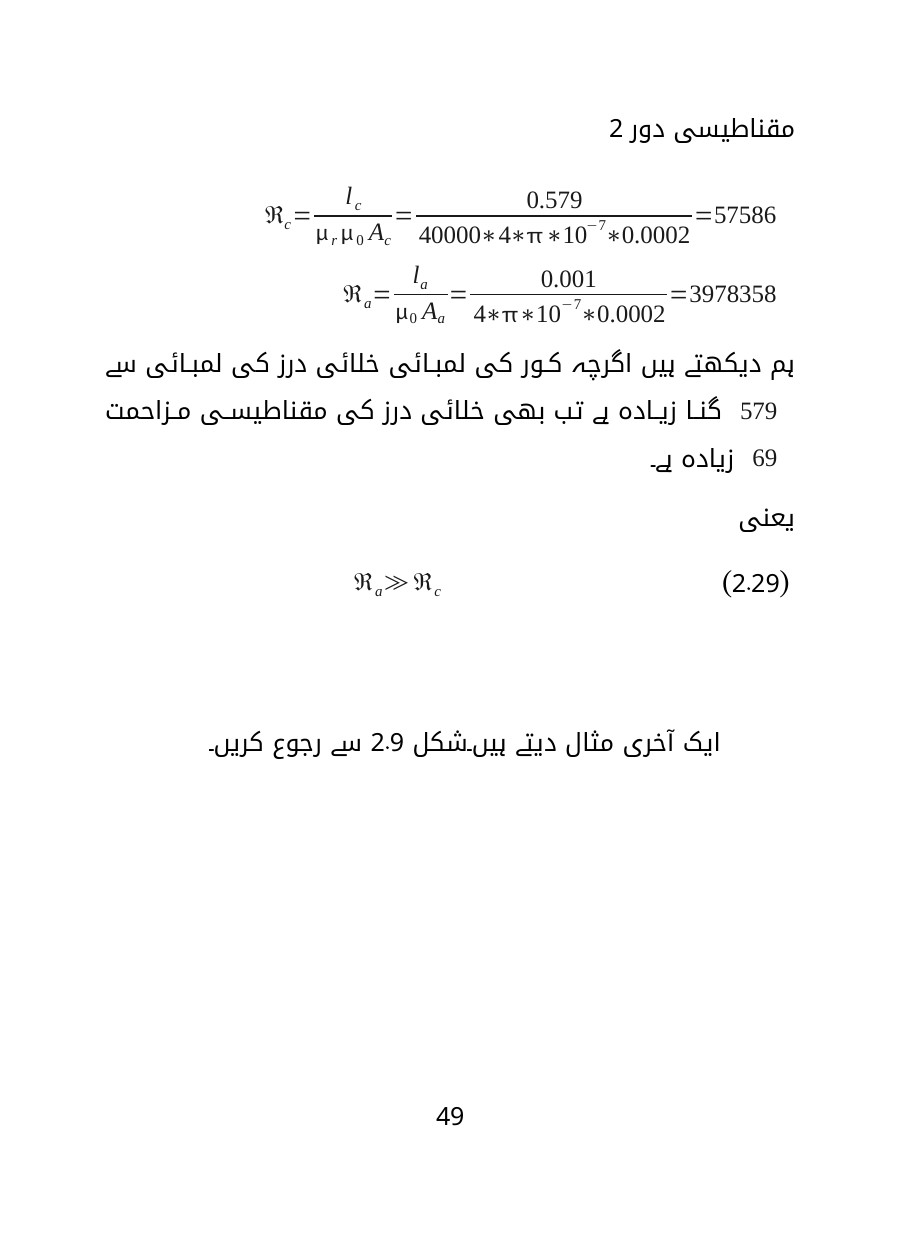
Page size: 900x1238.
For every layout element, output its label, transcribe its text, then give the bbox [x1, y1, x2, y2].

text ہم دیکھتے ہیں اگرچہ کور کی لمبائی خلائی درز کی لمبائی سےگنا زیادہ ہے تب بھی خلائی درز کی مقناطیسی مزاحمت زیادہ ہے۔ [105, 340, 795, 482]
table_header [105, 555, 697, 626]
text ایک آخری مثال دیتے ہیں۔شکل 2.9 سے رجوع کریں۔ [105, 719, 795, 767]
table_header (2.29) [697, 555, 795, 626]
text یعنی [105, 495, 795, 542]
